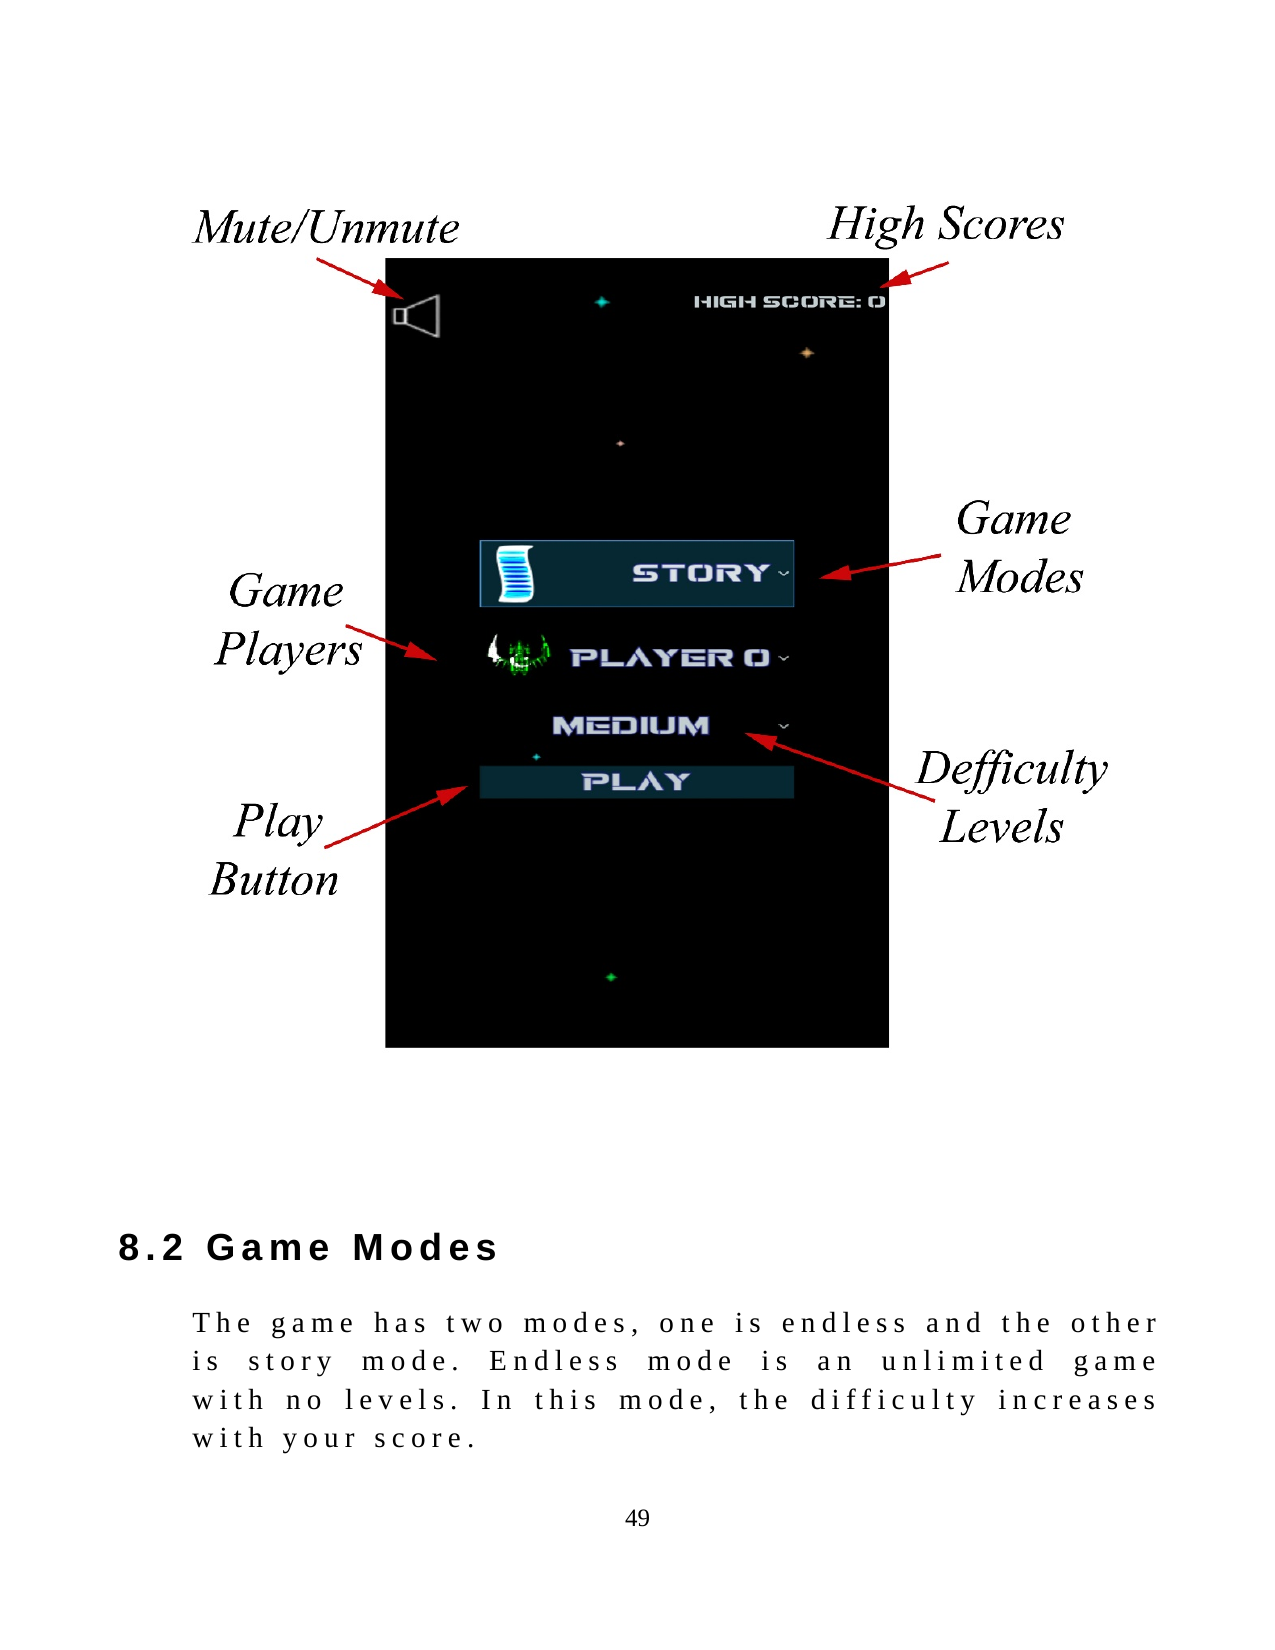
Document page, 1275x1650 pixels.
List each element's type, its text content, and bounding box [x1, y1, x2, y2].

picture [150, 176, 1125, 1152]
text The game has two modes, one is endless and the other is story mode. Endless mode is an unlimited game with no levels. In this mode, the difficulty increases with your score. [192, 1305, 1157, 1454]
subtitle 8.2 Game Modes [118, 1225, 1157, 1268]
